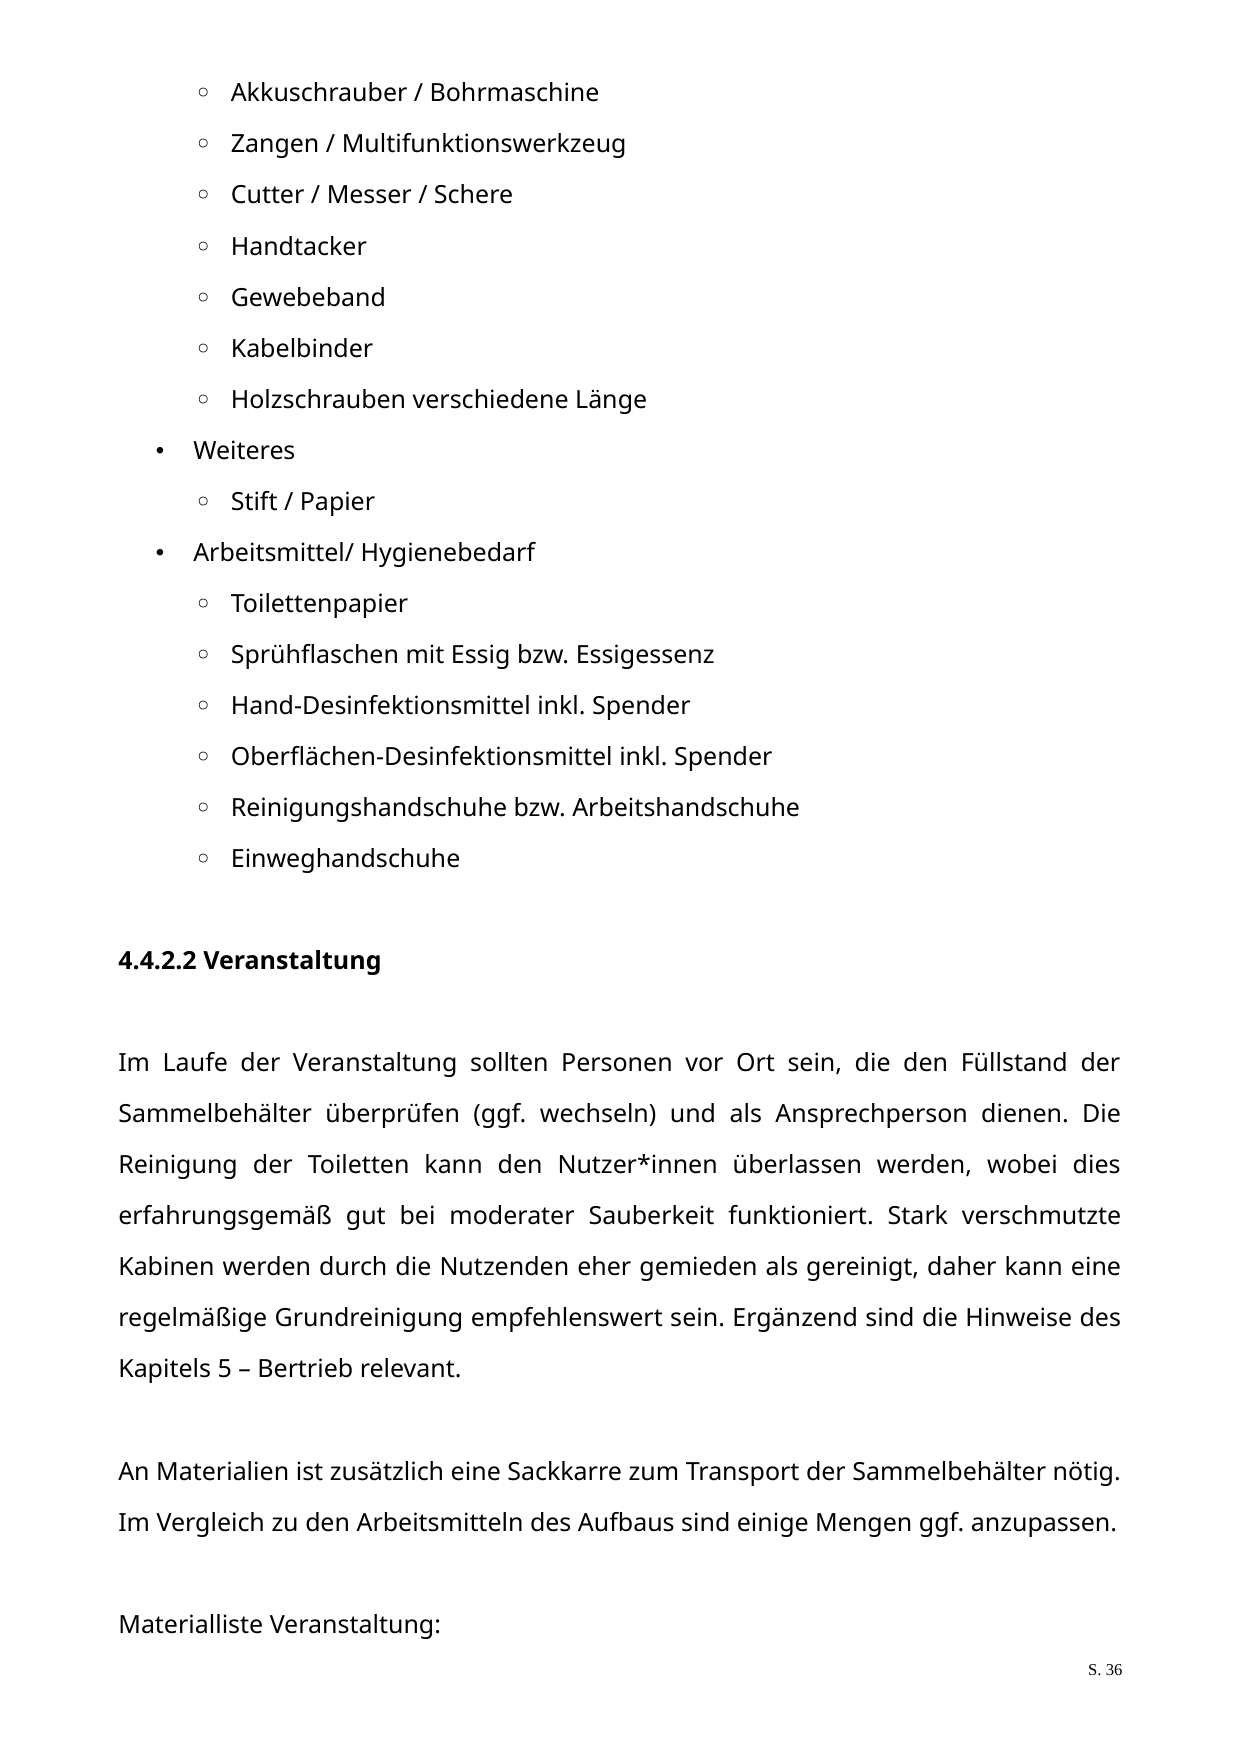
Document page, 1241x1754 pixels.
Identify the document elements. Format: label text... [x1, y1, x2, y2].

list Kabelbinder [193, 330, 1122, 364]
list Arbeitsmittel/ Hygienebedarf [156, 534, 1122, 568]
list Hand-Desinfektionsmittel inkl. Spender [193, 687, 1122, 722]
list Toilettenpapier [193, 585, 1122, 619]
list Einweghandschuhe [193, 841, 1122, 875]
list Holzschrauben verschiedene Länge [193, 381, 1122, 415]
text Im Laufe der Veranstaltung sollten Personen vor Ort sein, die den Füllstand der Sammelbehälter überprüfen (ggf. wechseln) und als Ansprechperson dienen. Die Reinigung der Toiletten kann den Nutzer*innen überlassen werden, wobei dies erfahrungsgemäß gut bei moderater Sauberkeit funktioniert. Stark verschmutzte Kabinen werden durch die Nutzenden eher gemieden als gereinigt, daher kann eine regelmäßige Grundreinigung empfehlenswert sein. Ergänzend sind die Hinweise des Kapitels 5 – Bertrieb relevant. [118, 1045, 1122, 1385]
text 4.4.2.2 Veranstaltung [118, 943, 1122, 977]
list Oberflächen-Desinfektionsmittel inkl. Spender [193, 738, 1122, 773]
list Reinigungshandschuhe bzw. Arbeitshandschuhe [193, 789, 1122, 824]
list Handtacker [193, 228, 1122, 262]
list Stift / Papier [193, 483, 1122, 517]
list Weiteres [156, 432, 1122, 466]
list Akkuschrauber / Bohrmaschine [193, 75, 1122, 109]
list Zangen / Multifunktionswerkzeug [193, 126, 1122, 160]
text An Materialien ist zusätzlich eine Sackkarre zum Transport der Sammelbehälter nötig. Im Vergleich zu den Arbeitsmitteln des Aufbaus sind einige Mengen ggf. anzupassen. [118, 1453, 1122, 1538]
list Gewebeband [193, 279, 1122, 313]
text Materialliste Veranstaltung: [118, 1606, 1122, 1640]
list Cutter / Messer / Schere [193, 177, 1122, 211]
list Sprühflaschen mit Essig bzw. Essigessenz [193, 636, 1122, 671]
